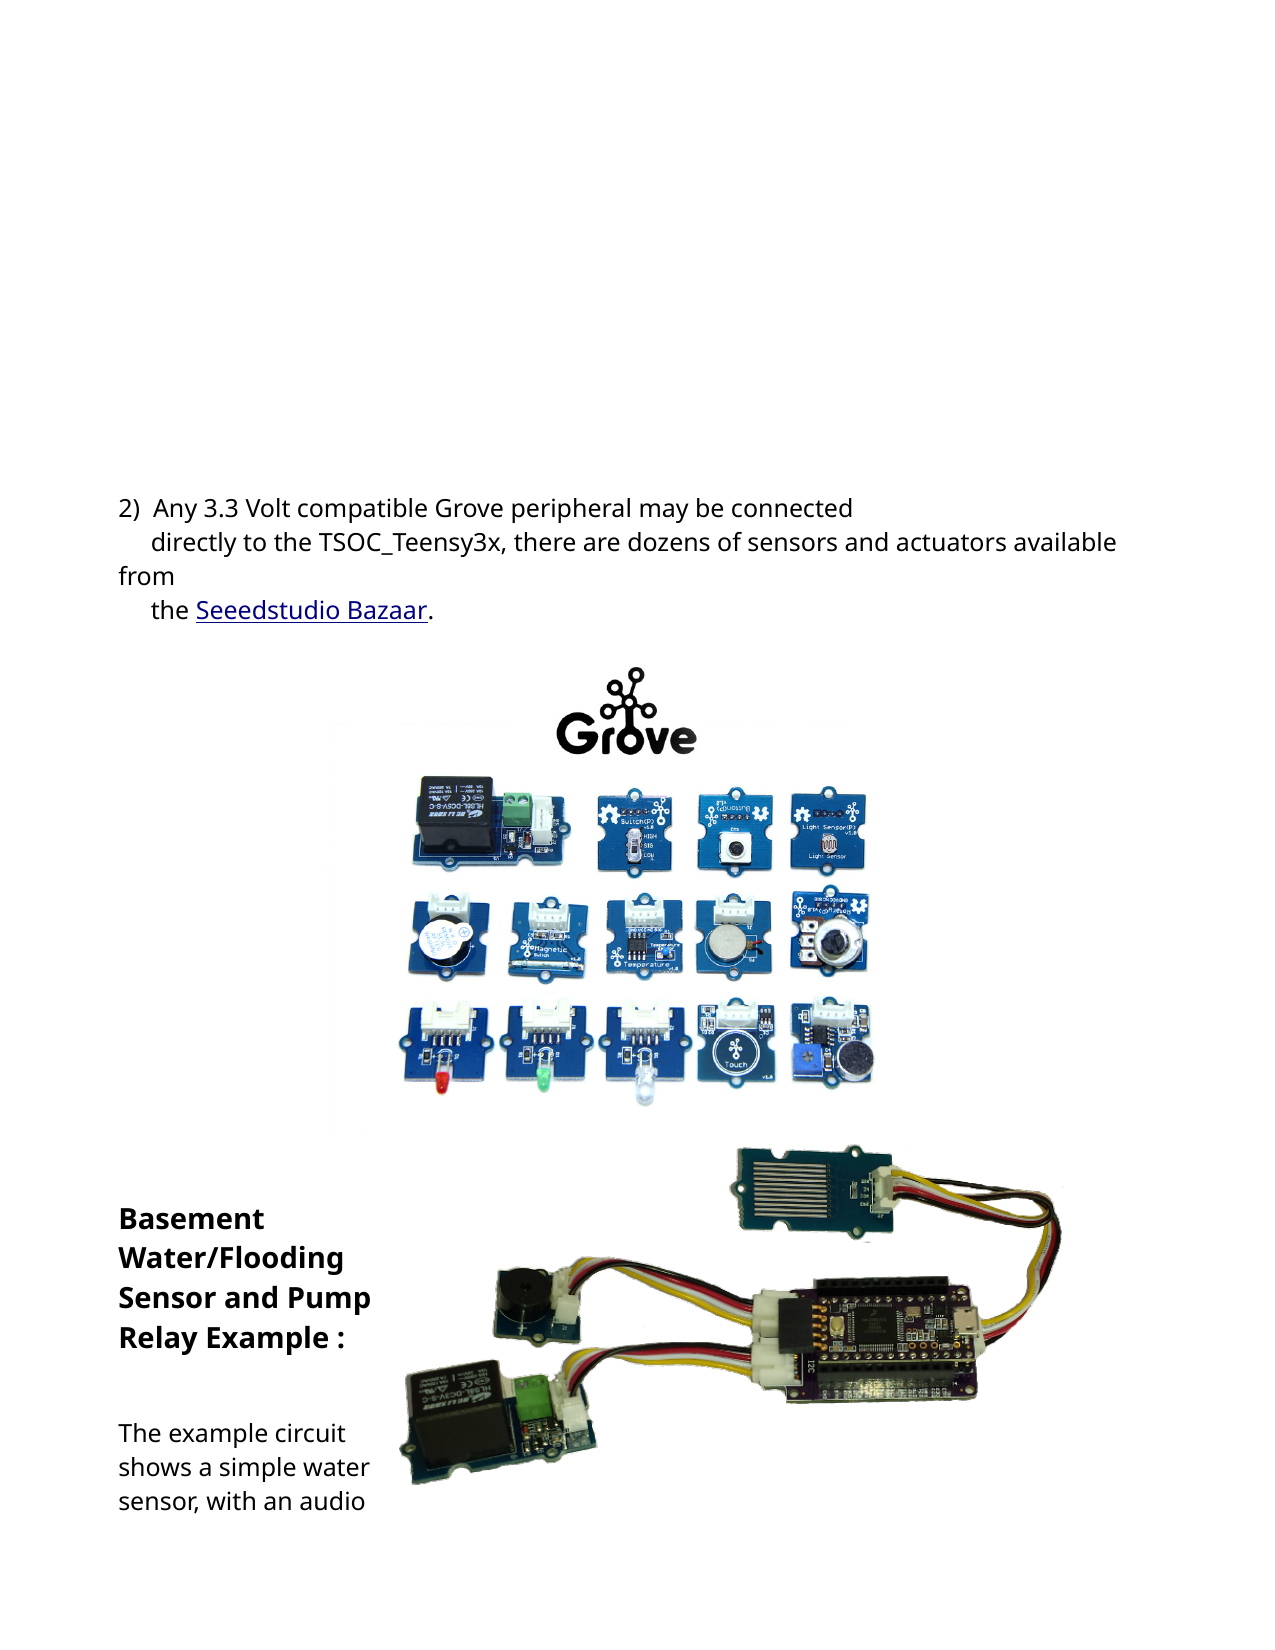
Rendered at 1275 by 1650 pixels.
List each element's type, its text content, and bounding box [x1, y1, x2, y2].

text [1067, 1416, 1157, 1518]
text [1067, 1198, 1157, 1357]
text 2) Any 3.3 Volt compatible Grove peripheral may be connected directly to the TSOC_Teensy3x, there are dozens of sensors and actuators available from the Seeedstudio Bazaar. [118, 491, 1157, 627]
text Basement Water/Flooding Sensor and Pump Relay Example : [118, 1198, 396, 1357]
text The example circuit shows a simple water sensor, with an audio [118, 1416, 396, 1518]
picture [332, 639, 1067, 1650]
